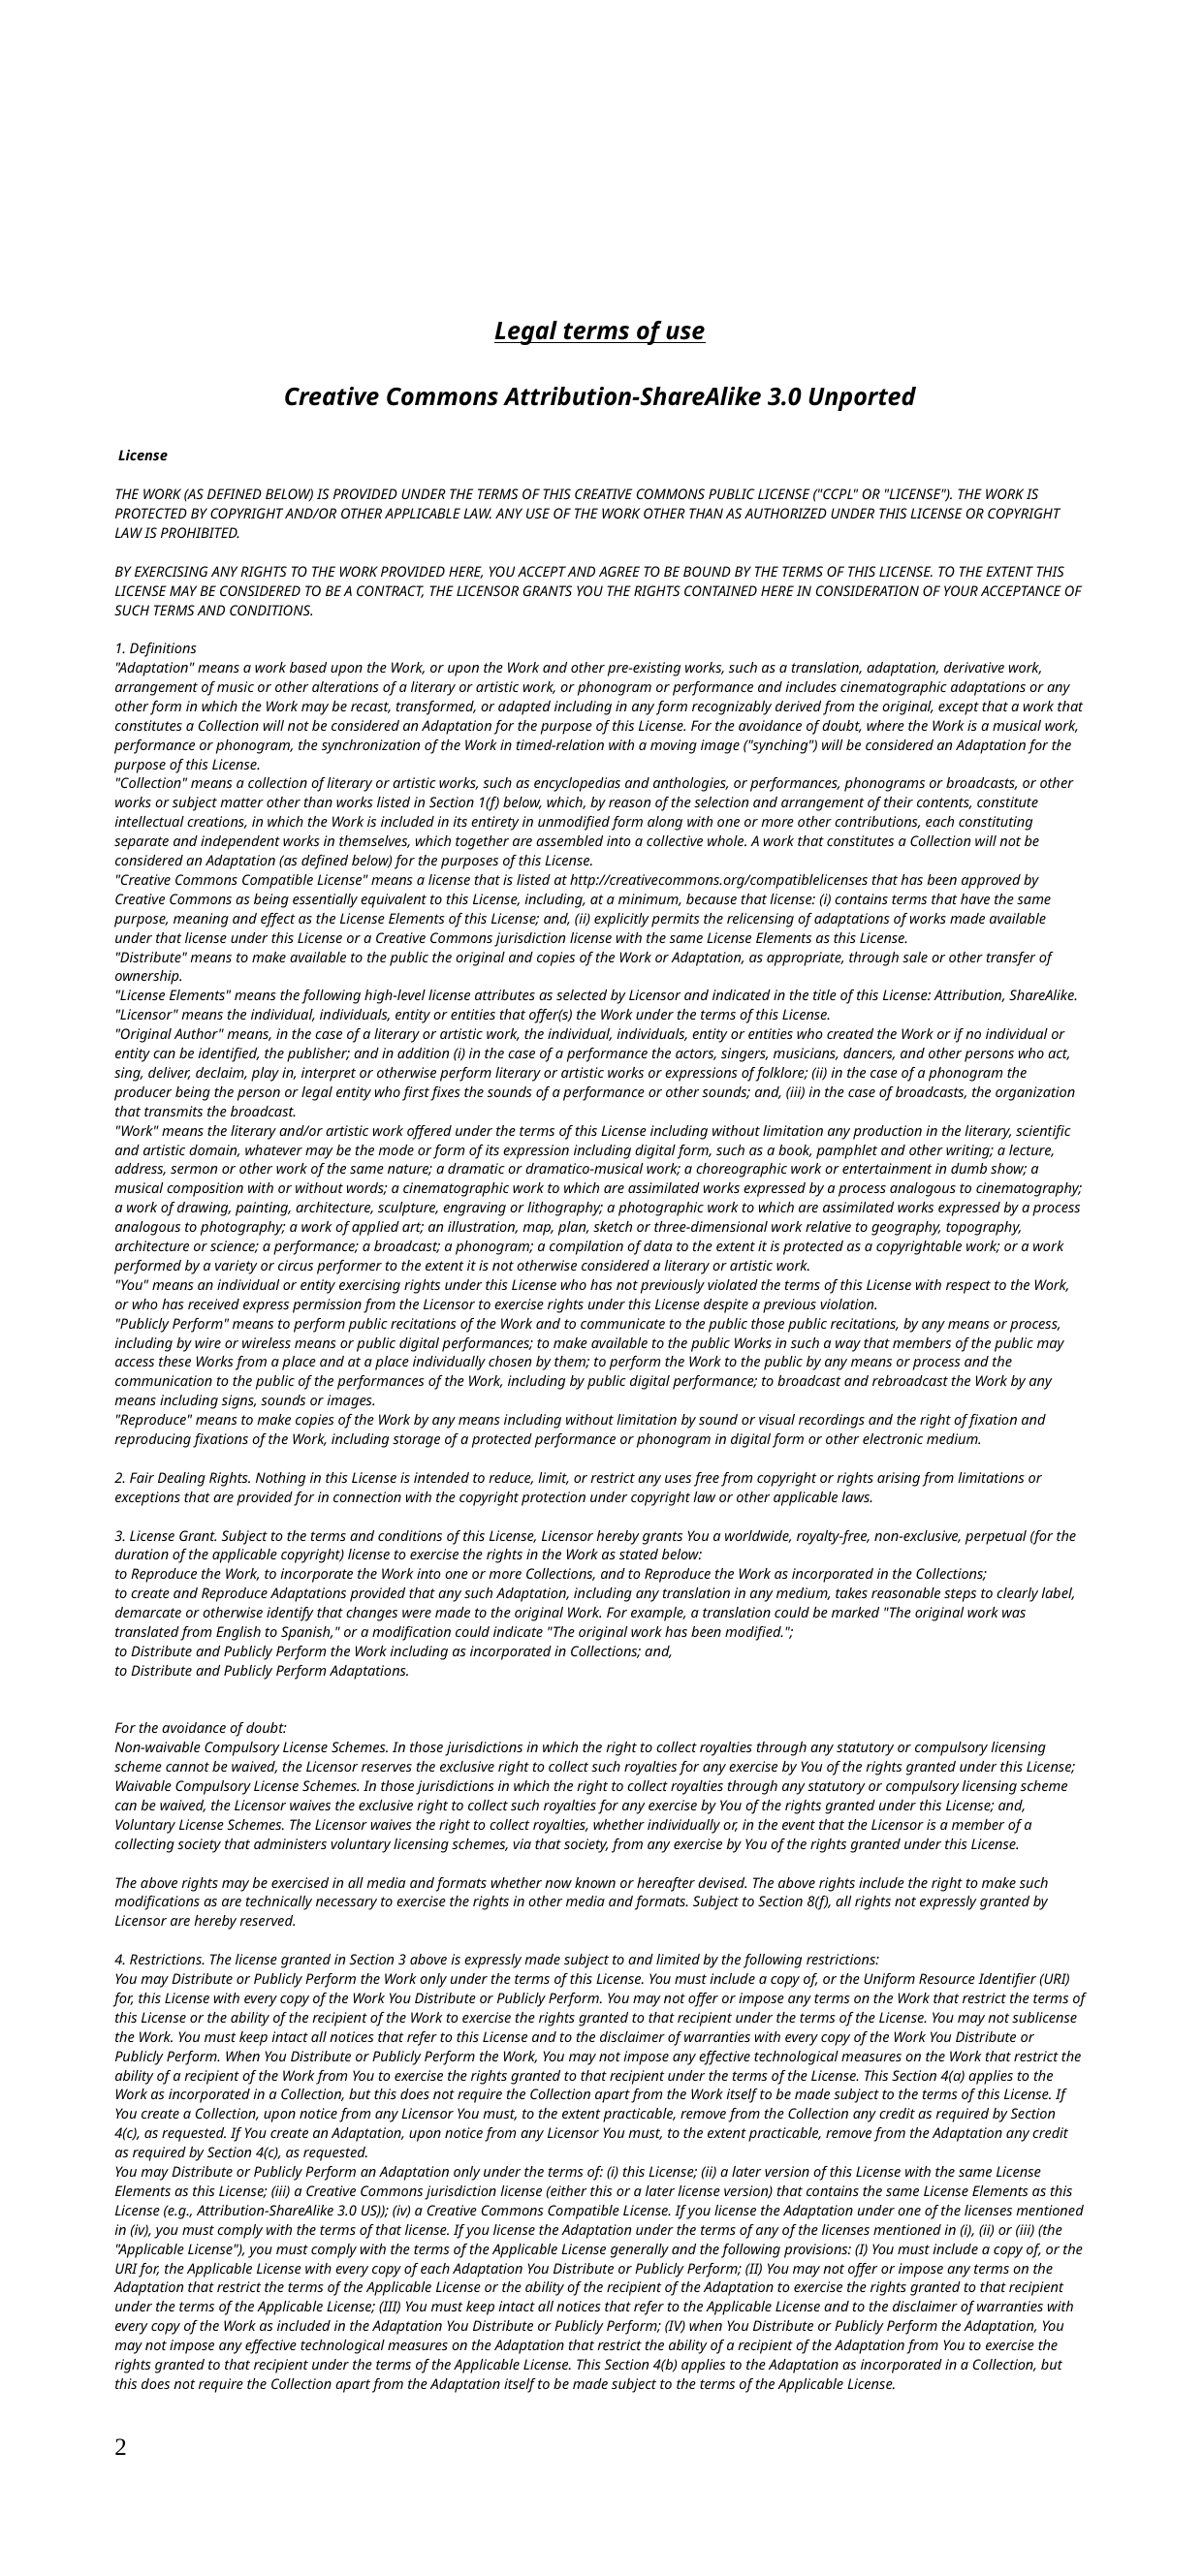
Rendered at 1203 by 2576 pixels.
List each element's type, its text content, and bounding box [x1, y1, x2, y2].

text "Reproduce" means to make copies of the Work by any means including without limitation by sound or visual recordings and the right of fixation and reproducing fixations of the Work, including storage of a protected performance or phonogram in digital form or other electronic medium. [114, 1410, 1088, 1449]
text 1. Definitions [114, 639, 1088, 658]
text "Distribute" means to make available to the public the original and copies of the Work or Adaptation, as appropriate, through sale or other transfer of ownership. [114, 947, 1088, 986]
text "Licensor" means the individual, individuals, entity or entities that offer(s) the Work under the terms of this License. [114, 1005, 1088, 1024]
text Voluntary License Schemes. The Licensor waives the right to collect royalties, whether individually or, in the event that the Licensor is a member of a collecting society that administers voluntary licensing schemes, via that society, from any exercise by You of the rights granted under this License. [114, 1815, 1088, 1853]
text Non-waivable Compulsory License Schemes. In those jurisdictions in which the right to collect royalties through any statutory or compulsory licensing scheme cannot be waived, the Licensor reserves the exclusive right to collect such royalties for any exercise by You of the rights granted under this License; [114, 1738, 1088, 1776]
text 3. License Grant. Subject to the terms and conditions of this License, Licensor hereby grants You a worldwide, royalty-free, non-exclusive, perpetual (for the duration of the applicable copyright) license to exercise the rights in the Work as stated below: [114, 1525, 1088, 1564]
text Legal terms of use [114, 314, 1088, 347]
text 2. Fair Dealing Rights. Nothing in this License is intended to reduce, limit, or restrict any uses free from copyright or rights arising from limitations or exceptions that are provided for in connection with the copyright protection under copyright law or other applicable laws. [114, 1467, 1088, 1506]
text 4. Restrictions. The license granted in Section 3 above is expressly made subject to and limited by the following restrictions: [114, 1950, 1088, 1969]
text to Distribute and Publicly Perform Adaptations. [114, 1660, 1088, 1680]
text to Distribute and Publicly Perform the Work including as incorporated in Collections; and, [114, 1642, 1088, 1660]
text License [114, 446, 1088, 465]
text "Publicly Perform" means to perform public recitations of the Work and to communicate to the public those public recitations, by any means or process, including by wire or wireless means or public digital performances; to make available to the public Works in such a way that members of the public may access these Works from a place and at a place individually chosen by them; to perform the Work to the public by any means or process and the communication to the public of the performances of the Work, including by public digital performance; to broadcast and rebroadcast the Work by any means including signs, sounds or images. [114, 1313, 1088, 1410]
text to Reproduce the Work, to incorporate the Work into one or more Collections, and to Reproduce the Work as incorporated in the Collections; [114, 1564, 1088, 1584]
text "Adaptation" means a work based upon the Work, or upon the Work and other pre-existing works, such as a translation, adaptation, derivative work, arrangement of music or other alterations of a literary or artistic work, or phonogram or performance and includes cinematographic adaptations or any other form in which the Work may be recast, transformed, or adapted including in any form recognizably derived from the original, except that a work that constitutes a Collection will not be considered an Adaptation for the purpose of this License. For the avoidance of doubt, where the Work is a musical work, performance or phonogram, the synchronization of the Work in timed-relation with a moving image ("synching") will be considered an Adaptation for the purpose of this License. [114, 658, 1088, 773]
text "Original Author" means, in the case of a literary or artistic work, the individual, individuals, entity or entities who created the Work or if no individual or entity can be identified, the publisher; and in addition (i) in the case of a performance the actors, singers, musicians, dancers, and other persons who act, sing, deliver, declaim, play in, interpret or otherwise perform literary or artistic works or expressions of folklore; (ii) in the case of a phonogram the producer being the person or legal entity who first fixes the sounds of a performance or other sounds; and, (iii) in the case of broadcasts, the organization that transmits the broadcast. [114, 1024, 1088, 1120]
text You may Distribute or Publicly Perform the Work only under the terms of this License. You must include a copy of, or the Uniform Resource Identifier (URI) for, this License with every copy of the Work You Distribute or Publicly Perform. You may not offer or impose any terms on the Work that restrict the terms of this License or the ability of the recipient of the Work to exercise the rights granted to that recipient under the terms of the License. You may not sublicense the Work. You must keep intact all notices that refer to this License and to the disclaimer of warranties with every copy of the Work You Distribute or Publicly Perform. When You Distribute or Publicly Perform the Work, You may not impose any effective technological measures on the Work that restrict the ability of a recipient of the Work from You to exercise the rights granted to that recipient under the terms of the License. This Section 4(a) applies to the Work as incorporated in a Collection, but this does not require the Collection apart from the Work itself to be made subject to the terms of this License. If You create a Collection, upon notice from any Licensor You must, to the extent practicable, remove from the Collection any credit as required by Section 4(c), as requested. If You create an Adaptation, upon notice from any Licensor You must, to the extent practicable, remove from the Adaptation any credit as required by Section 4(c), as requested. [114, 1969, 1088, 2162]
text BY EXERCISING ANY RIGHTS TO THE WORK PROVIDED HERE, YOU ACCEPT AND AGREE TO BE BOUND BY THE TERMS OF THIS LICENSE. TO THE EXTENT THIS LICENSE MAY BE CONSIDERED TO BE A CONTRACT, THE LICENSOR GRANTS YOU THE RIGHTS CONTAINED HERE IN CONSIDERATION OF YOUR ACCEPTANCE OF SUCH TERMS AND CONDITIONS. [114, 561, 1088, 619]
text "You" means an individual or entity exercising rights under this License who has not previously violated the terms of this License with respect to the Work, or who has received express permission from the Licensor to exercise rights under this License despite a previous violation. [114, 1275, 1088, 1313]
text THE WORK (AS DEFINED BELOW) IS PROVIDED UNDER THE TERMS OF THIS CREATIVE COMMONS PUBLIC LICENSE ("CCPL" OR "LICENSE"). THE WORK IS PROTECTED BY COPYRIGHT AND/OR OTHER APPLICABLE LAW. ANY USE OF THE WORK OTHER THAN AS AUTHORIZED UNDER THIS LICENSE OR COPYRIGHT LAW IS PROHIBITED. [114, 485, 1088, 542]
text "Collection" means a collection of literary or artistic works, such as encyclopedias and anthologies, or performances, phonograms or broadcasts, or other works or subject matter other than works listed in Section 1(f) below, which, by reason of the selection and arrangement of their contents, constitute intellectual creations, in which the Work is included in its entirety in unmodified form along with one or more other contributions, each constituting separate and independent works in themselves, which together are assembled into a collective whole. A work that constitutes a Collection will not be considered an Adaptation (as defined below) for the purposes of this License. [114, 773, 1088, 870]
text You may Distribute or Publicly Perform an Adaptation only under the terms of: (i) this License; (ii) a later version of this License with the same License Elements as this License; (iii) a Creative Commons jurisdiction license (either this or a later license version) that contains the same License Elements as this License (e.g., Attribution-ShareAlike 3.0 US)); (iv) a Creative Commons Compatible License. If you license the Adaptation under one of the licenses mentioned in (iv), you must comply with the terms of that license. If you license the Adaptation under the terms of any of the licenses mentioned in (i), (ii) or (iii) (the "Applicable License"), you must comply with the terms of the Applicable License generally and the following provisions: (I) You must include a copy of, or the URI for, the Applicable License with every copy of each Adaptation You Distribute or Publicly Perform; (II) You may not offer or impose any terms on the Adaptation that restrict the terms of the Applicable License or the ability of the recipient of the Adaptation to exercise the rights granted to that recipient under the terms of the Applicable License; (III) You must keep intact all notices that refer to the Applicable License and to the disclaimer of warranties with every copy of the Work as included in the Adaptation You Distribute or Publicly Perform; (IV) when You Distribute or Publicly Perform the Adaptation, You may not impose any effective technological measures on the Adaptation that restrict the ability of a recipient of the Adaptation from You to exercise the rights granted to that recipient under the terms of the Applicable License. This Section 4(b) applies to the Adaptation as incorporated in a Collection, but this does not require the Collection apart from the Adaptation itself to be made subject to the terms of the Applicable License. [114, 2162, 1088, 2393]
text to create and Reproduce Adaptations provided that any such Adaptation, including any translation in any medium, takes reasonable steps to clearly label, demarcate or otherwise identify that changes were made to the original Work. For example, a translation could be marked "The original work was translated from English to Spanish," or a modification could indicate "The original work has been modified."; [114, 1584, 1088, 1642]
text The above rights may be exercised in all media and formats whether now known or hereafter devised. The above rights include the right to make such modifications as are technically necessary to exercise the rights in other media and formats. Subject to Section 8(f), all rights not expressly granted by Licensor are hereby reserved. [114, 1872, 1088, 1931]
text For the avoidance of doubt: [114, 1718, 1088, 1738]
text "Work" means the literary and/or artistic work offered under the terms of this License including without limitation any production in the literary, scientific and artistic domain, whatever may be the mode or form of its expression including digital form, such as a book, pamphlet and other writing; a lecture, address, sermon or other work of the same nature; a dramatic or dramatico-musical work; a choreographic work or entertainment in dumb show; a musical composition with or without words; a cinematographic work to which are assimilated works expressed by a process analogous to cinematography; a work of drawing, painting, architecture, sculpture, engraving or lithography; a photographic work to which are assimilated works expressed by a process analogous to photography; a work of applied art; an illustration, map, plan, sketch or three-dimensional work relative to geography, topography, architecture or science; a performance; a broadcast; a phonogram; a compilation of data to the extent it is protected as a copyrightable work; or a work performed by a variety or circus performer to the extent it is not otherwise considered a literary or artistic work. [114, 1120, 1088, 1275]
text "Creative Commons Compatible License" means a license that is listed at http://creativecommons.org/compatiblelicenses that has been approved by Creative Commons as being essentially equivalent to this License, including, at a minimum, because that license: (i) contains terms that have the same purpose, meaning and effect as the License Elements of this License; and, (ii) explicitly permits the relicensing of adaptations of works made available under that license under this License or a Creative Commons jurisdiction license with the same License Elements as this License. [114, 870, 1088, 947]
text "License Elements" means the following high-level license attributes as selected by Licensor and indicated in the title of this License: Attribution, ShareAlike. [114, 986, 1088, 1005]
text Creative Commons Attribution-ShareAlike 3.0 Unported [114, 380, 1088, 413]
text Waivable Compulsory License Schemes. In those jurisdictions in which the right to collect royalties through any statutory or compulsory licensing scheme can be waived, the Licensor waives the exclusive right to collect such royalties for any exercise by You of the rights granted under this License; and, [114, 1776, 1088, 1815]
